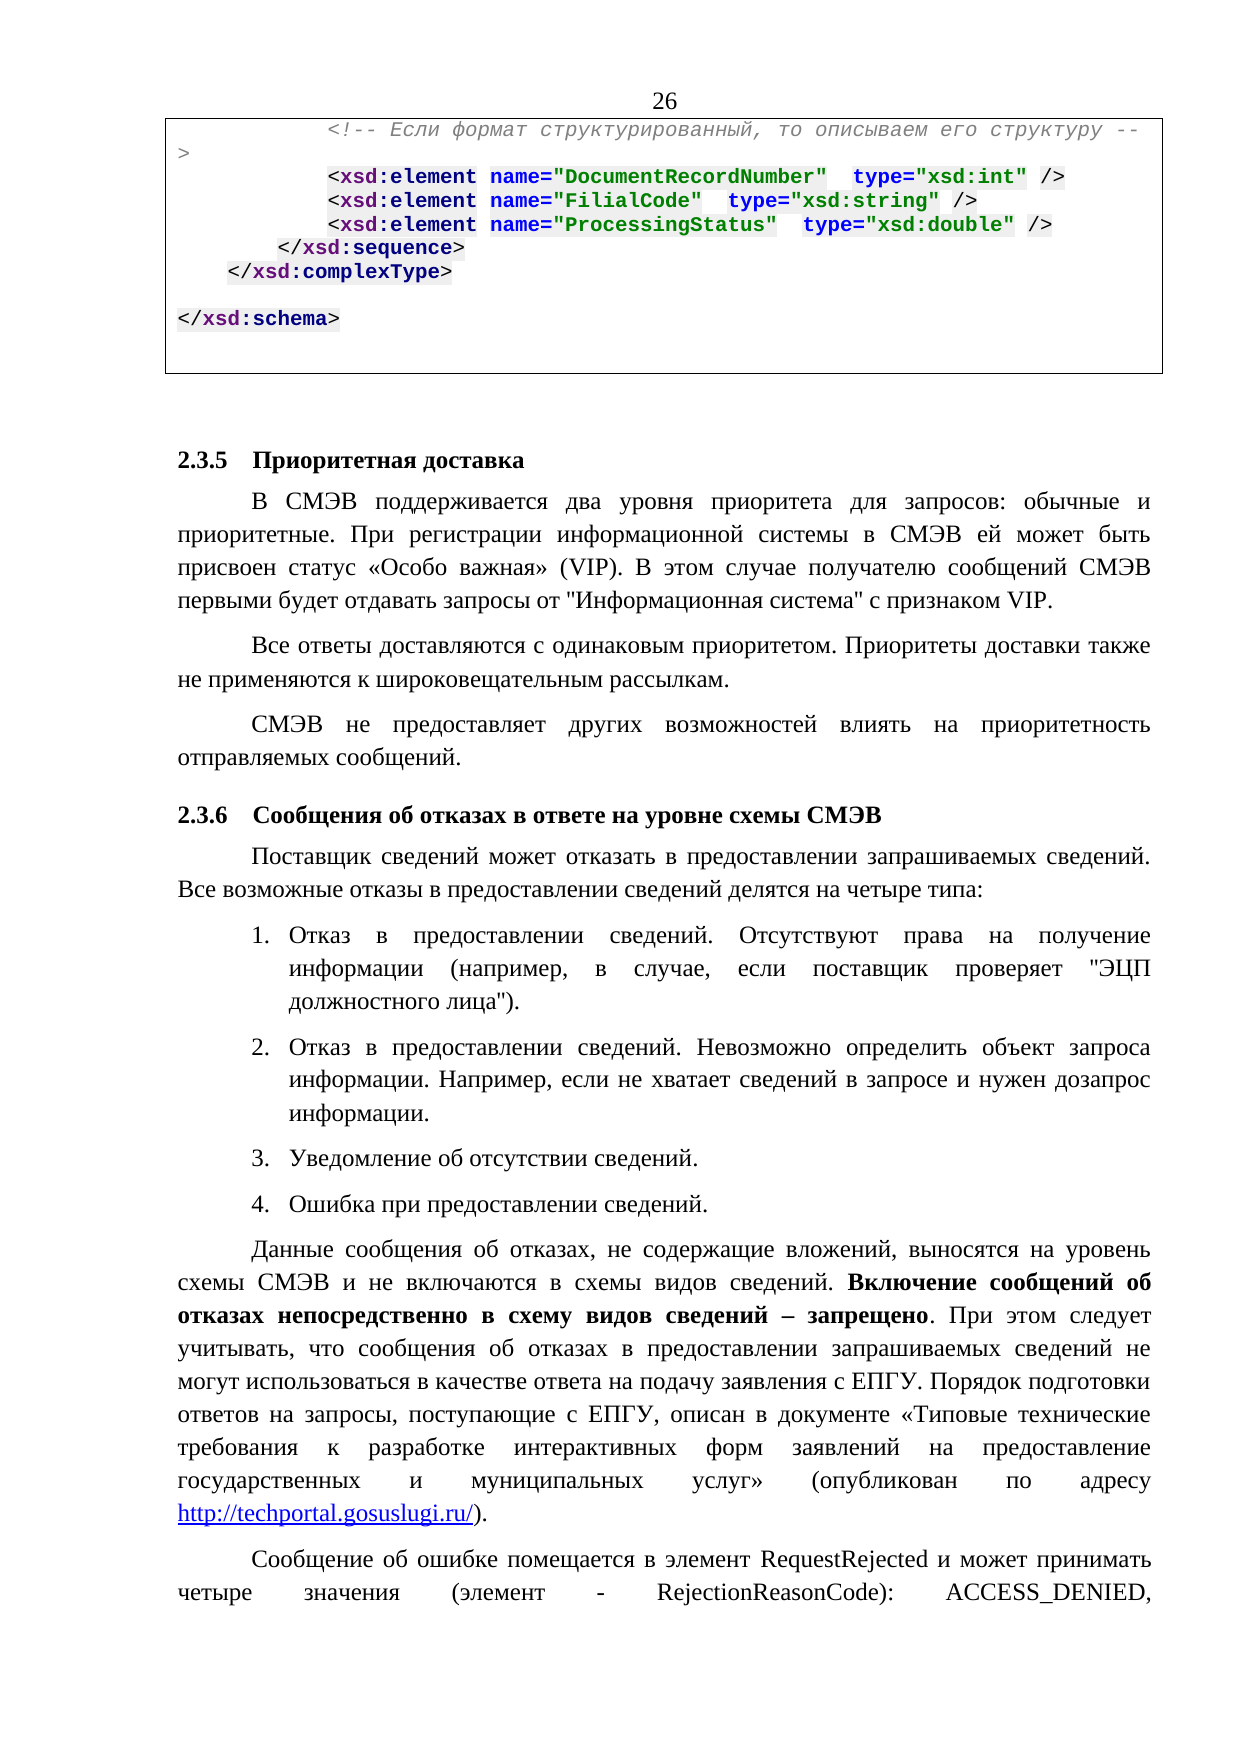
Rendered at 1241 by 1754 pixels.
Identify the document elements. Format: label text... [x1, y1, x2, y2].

text Данные сообщения об отказах, не содержащие вложений, выносятся на уровень схемы СМЭВ и не включаются в схемы видов сведений. Включение сообщений об отказах непосредственно в схему видов сведений – запрещено. При этом следует учитывать, что сообщения об отказах в предоставлении запрашиваемых сведений не могут использоваться в качестве ответа на подачу заявления с ЕПГУ. Порядок подготовки ответов на запросы, поступающие с ЕПГУ, описан в документе «Типовые технические требования к разработке интерактивных форм заявлений на предоставление государственных и муниципальных услуг» (опубликован по адресу http://techportal.gosuslugi.ru/). [177, 1234, 1152, 1527]
list Отказ в предоставлении сведений. Невозможно определить объект запроса информации. Например, если не хватает сведений в запросе и нужен дозапрос информации. [251, 1032, 1152, 1126]
text Сообщение об ошибке помещается в элемент RequestRejected и может принимать четыре значения (элемент - RejectionReasonCode): ACCESS_DENIED, [177, 1544, 1152, 1606]
subtitle Приоритетная доставка [177, 445, 1152, 473]
text В СМЭВ поддерживается два уровня приоритета для запросов: обычные и приоритетные. При регистрации информационной системы в СМЭВ ей может быть присвоен статус «Особо важная» (VIP). В этом случае получателю сообщений СМЭВ первыми будет отдавать запросы от ''Информационная система'' с признаком VIP. [177, 486, 1152, 614]
table_header <?xml version='1.0' encoding='UTF-8'?> <xsd:schema xmlns:xsd="http://www.w3.org/2001/XMLSchema" xmlns:tns="urn://x-artefacts-smev-gov-ru/mr3000/example/1.0.0" attributeFormDefault="unqualified" elementFormDefault="qualified" targetNamespace="urn://x-artefacts-smev-gov-ru/mr3000/example/1.0.0"> <!-- В собщении-запросе небоходимо передать реестр документов. Каждый документ состоит из заголовка и нескольких вложений. Атрибутивный состав заголовка одинаков для всех документов. Форматы вложений, прилагаемых к документам различны, но заранее предпопределены. --> <xsd:element name="RegistryExampleRequest"> <xsd:complexType> <xsd:sequence> <!-- В запросе может быть реестровый блок, для передачи однотипных сведений с вложениями и ЭЦП--> <xsd:element name="RegistryBlock" type="tns:_RegistryBlockType" minOccurs="0" /> <!-- Объявление блока вложений ко всему сообщению--> <xsd:element name="AttachmentsBlock" type="tns:_AttachmentsBlockType" minOccurs="0" /> </xsd:sequence> </xsd:complexType> </xsd:element> <xsd:complexType name="_RegistryBlockType"> <xsd:sequence> <xsd:element name="RegistryRecord" type="tns:_RegistryRecordType" minOccurs="0" /> </xsd:sequence> </xsd:complexType> <xsd:complexType name="_RegistryRecordType"> <xsd:sequence> <!-- Объявление обязательного идентификатора реестровой записи--> <xsd:element name="RegistryRecordID" type="xsd:string" /> <!-- Объявление блока вложений для реестровой записи--> <xsd:element name="AttachmentsBlock" type="tns:_AttachmentsBlockType" minOccurs="0" /> <!-- Описание элементов, описывающих реквизиты заголовков передаваемых документов - отражается любая ведомственная специфика--> <xsd:element name="DocumentNumber" type="xsd:string" /> <xsd:element name="DocumentDate" type="xsd:dateTime" /> <xsd:element name="DocumentOriginator" type="xsd:string" /> <xsd:element name="DocumentAttachmentsAmount" type="xsd:int" /> </xsd:sequence> </xsd:complexType> <!-- Блок описания вложений внутри бизнес-блока сообщения СМЭВ3 Может быть включен также в реестровую запись. Описание требований к представлению блока описания вложений приведено в Разделе 3.8 --> <xsd:complexType name="_AttachmentsBlockType"> <xsd:sequence> <xsd:element name="AttachmentDescription" type="tns:_AttachmentDescriptionType" minOccurs="0" /> </xsd:sequence> </xsd:complexType> <xsd:complexType name="_AttachmentDescriptionType"> <xsd:sequence> <!-- Указание способа передачи вложения: через ''Файловое хранилище СМЭВ'' или методом MTOM-передачи --> <xsd:choice> <!-- Ссылка на папку ''Файловое хранилище СМЭВ'', в котором содержится передаваемое вложение--> <xsd:element name="AttachmentFSLink" type="xsd:string"/> <!-- Признак передачи вложения методом MTOM --> <xsd:element name="IsMTOMAttachmentContent" type="xsd:boolean"/> </xsd:choice> <!-- Описание возможных форматов вложения --> <xsd:choice> <xsd:element name="AttachmentFormat1" type="tns:_StructuredAttachmentFormatType1" /> <xsd:element name="AttachmentFormat2" type="tns:_StructuredAttachmentFormatType2" /> </xsd:choice> <!-- Блок передачи файла отсоединенной электронной подписи вложения --> <xsd:element name="AttachmentSignatureFSLink" type="xsd:string" minOccurs="0" /> </xsd:sequence> </xsd:complexType> <xsd:complexType name="_StructuredAttachmentFormatType1"> <xsd:sequence> <!-- Обязательное и явное указание: является ли формат структурированным или не является --> <xsd:element name="IsUnstructuredFormat" type="xsd:boolean" /> <!-- Обязательное и явное указание: будет ли содержимое вложения упаковываться Zip-алгоритмом --> <xsd:element name="IsZippedPacket" type="xsd:boolean" /> <!-- Если формат структурированный, то описываем его структуру --> <xsd:element name="DocumentRecordNumber" type="xsd:int" /> <xsd:element name="DebtorName" type="xsd:string" /> <xsd:element name="DebtorIdDoc" type="xsd:string" /> <xsd:element name="PenaltyAmount" type="xsd:double" /> <xsd:element name="ExecutionDate" type="xsd:date" /> </xsd:sequence> </xsd:complexType> <xsd:complexType name="_StructuredAttachmentFormatType2"> <xsd:sequence> <!-- Явно указываем является ли формат структурированным или нет --> <xsd:element name="IsUnstructuredFormat" type="xsd:boolean" /> <!-- Обязательное и явное указание: будет ли содержимое вложения упаковываться Zip-алгоритмом --> <xsd:element name="IsZippedPacket" type="xsd:boolean" /> <!-- Если формат структурированный, то описываем его структуру --> <xsd:element name="DocumentRecordNumber" type="xsd:int" /> <xsd:element name="FilialCode" type="xsd:string" /> <xsd:element name="ProcessingStatus" type="xsd:double" /> </xsd:sequence> </xsd:complexType> </xsd:schema> [166, 119, 1162, 373]
list Ошибка при предоставлении сведений. [251, 1189, 1152, 1217]
subtitle Сообщения об отказах в ответе на уровне схемы СМЭВ [177, 800, 1152, 829]
text СМЭВ не предоставляет других возможностей влиять на приоритетность отправляемых сообщений. [177, 709, 1152, 771]
text Поставщик сведений может отказать в предоставлении запрашиваемых сведений. Все возможные отказы в предоставлении сведений делятся на четыре типа: [177, 841, 1152, 903]
list Отказ в предоставлении сведений. Отсутствуют права на получение информации (например, в случае, если поставщик проверяет ''ЭЦП должностного лица''). [251, 920, 1152, 1015]
text Все ответы доставляются с одинаковым приоритетом. Приоритеты доставки также не применяются к широковещательным рассылкам. [177, 631, 1152, 692]
list Уведомление об отсутствии сведений. [251, 1143, 1152, 1172]
